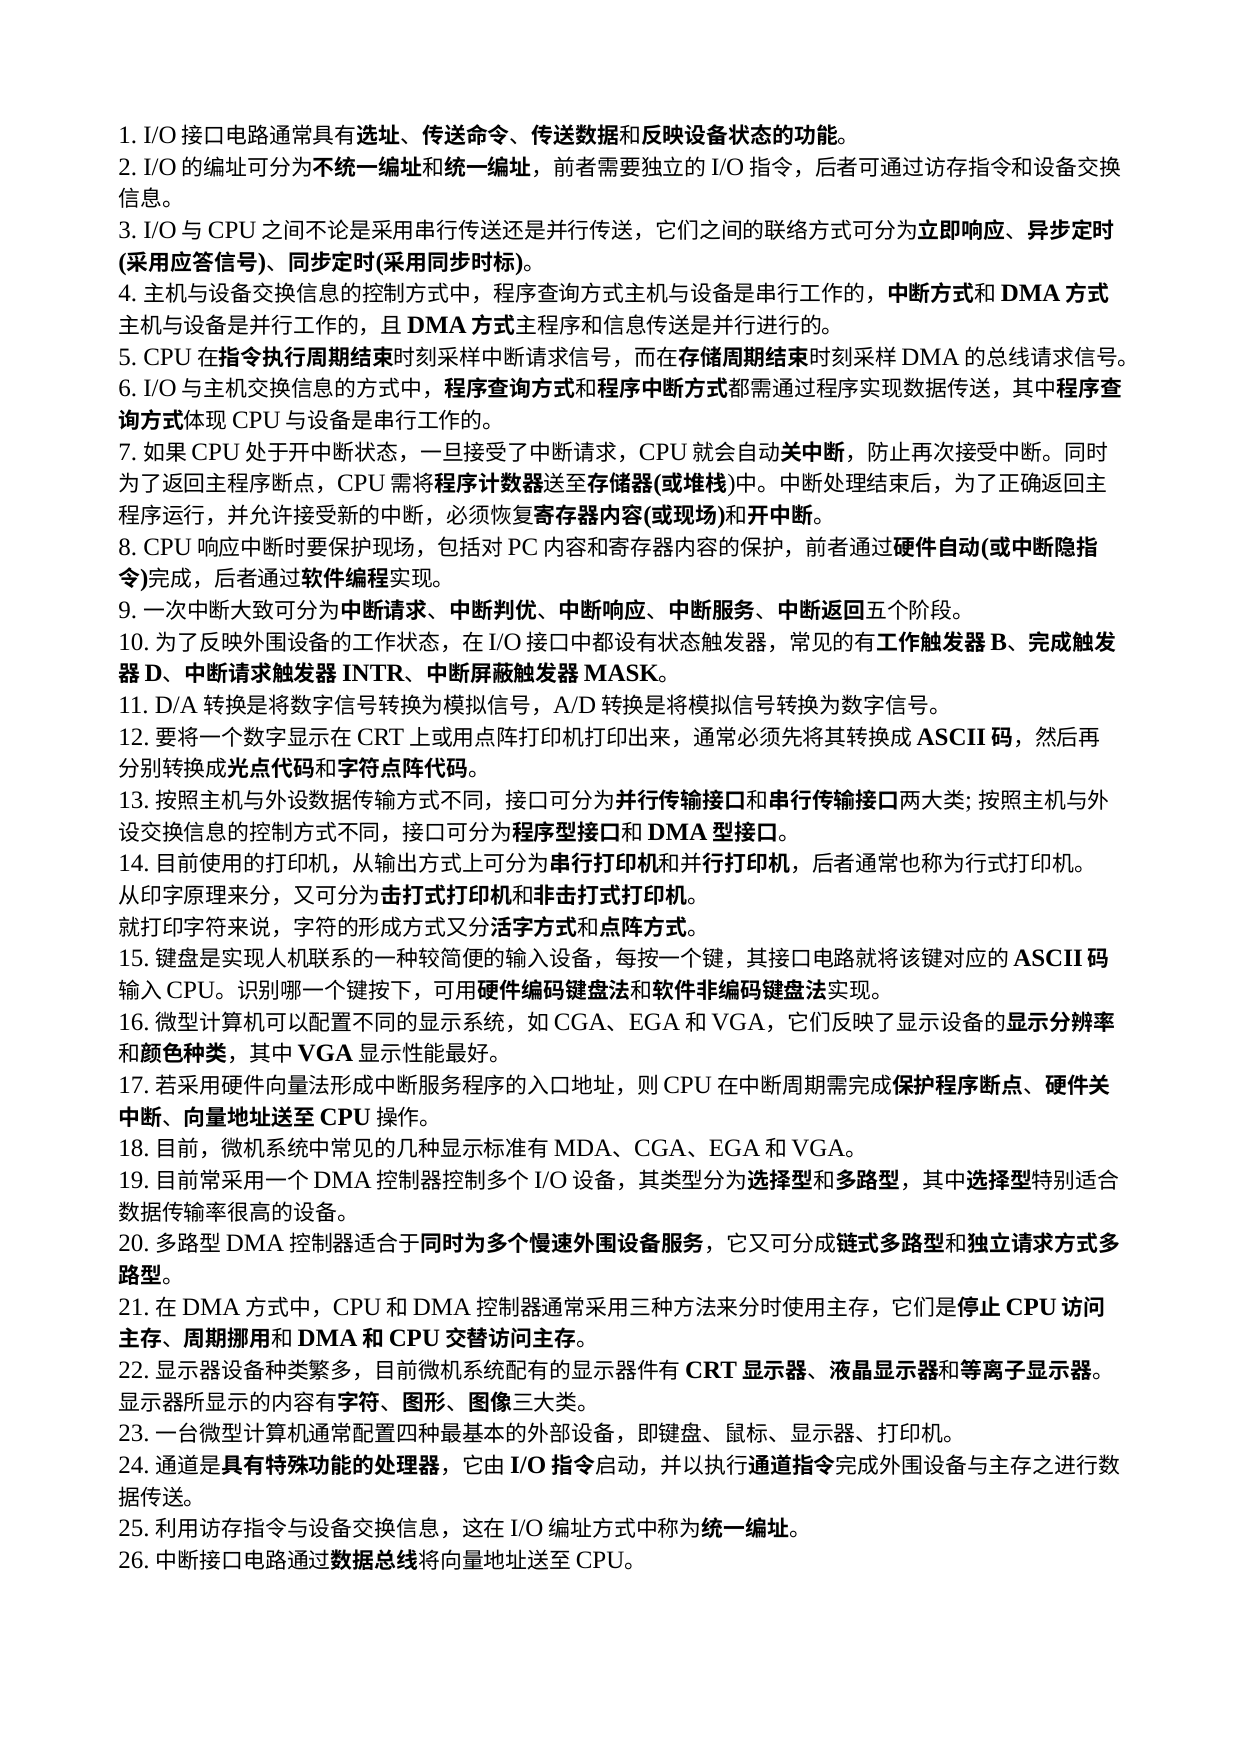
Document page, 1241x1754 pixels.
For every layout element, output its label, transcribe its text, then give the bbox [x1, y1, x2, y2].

text 9. 一次中断大致可分为中断请求、中断判优、中断响应、中断服务、中断返回五个阶段。 [118, 593, 1122, 625]
text 4. 主机与设备交换信息的控制方式中，程序查询方式主机与设备是串行工作的，中断方式和DMA方式主机与设备是并行工作的，且DMA方式主程序和信息传送是并行进行的。 [118, 276, 1122, 340]
text 8. CPU响应中断时要保护现场，包括对PC内容和寄存器内容的保护，前者通过硬件自动(或中断隐指令)完成，后者通过软件编程实现。 [118, 530, 1122, 593]
text 20. 多路型DMA控制器适合于同时为多个慢速外围设备服务，它又可分成链式多路型和独立请求方式多路型。 [118, 1226, 1122, 1290]
text 10. 为了反映外围设备的工作状态，在I/O接口中都设有状态触发器，常见的有工作触发器B、完成触发器D、中断请求触发器INTR、中断屏蔽触发器MASK。 [118, 625, 1122, 688]
text 12. 要将一个数字显示在CRT上或用点阵打印机打印出来，通常必须先将其转换成ASCII码，然后再分别转换成光点代码和字符点阵代码。 [118, 720, 1122, 783]
text 14. 目前使用的打印机，从输出方式上可分为串行打印机和并行打印机，后者通常也称为行式打印机。 [118, 846, 1122, 878]
text 18. 目前，微机系统中常见的几种显示标准有MDA、CGA、EGA和VGA。 [118, 1131, 1122, 1163]
text 24. 通道是具有特殊功能的处理器，它由I/O指令启动，并以执行通道指令完成外围设备与主存之进行数据传送。 [118, 1448, 1122, 1511]
text 5. CPU在指令执行周期结束时刻采样中断请求信号，而在存储周期结束时刻采样DMA的总线请求信号。 [118, 340, 1122, 371]
text 16. 微型计算机可以配置不同的显示系统，如CGA、EGA和VGA，它们反映了显示设备的显示分辨率和颜色种类，其中VGA显示性能最好。 [118, 1005, 1122, 1068]
text 就打印字符来说，字符的形成方式又分活字方式和点阵方式。 [118, 910, 1122, 941]
text 22. 显示器设备种类繁多，目前微机系统配有的显示器件有CRT显示器、液晶显示器和等离子显示器。显示器所显示的内容有字符、图形、图像三大类。 [118, 1353, 1122, 1416]
text 13. 按照主机与外设数据传输方式不同，接口可分为并行传输接口和串行传输接口两大类; 按照主机与外设交换信息的控制方式不同，接口可分为程序型接口和DMA型接口。 [118, 783, 1122, 846]
text 从印字原理来分，又可分为击打式打印机和非击打式打印机。 [118, 878, 1122, 910]
text 6. I/O与主机交换信息的方式中，程序查询方式和程序中断方式都需通过程序实现数据传送，其中程序查询方式体现CPU与设备是串行工作的。 [118, 371, 1122, 435]
text 26. 中断接口电路通过数据总线将向量地址送至CPU。 [118, 1543, 1122, 1575]
text 1. I/O接口电路通常具有选址、传送命令、传送数据和反映设备状态的功能。 [118, 118, 1122, 150]
text 25. 利用访存指令与设备交换信息，这在I/O编址方式中称为统一编址。 [118, 1511, 1122, 1543]
text 7. 如果CPU处于开中断状态，一旦接受了中断请求，CPU就会自动关中断，防止再次接受中断。同时为了返回主程序断点，CPU需将程序计数器送至存储器(或堆栈)中。中断处理结束后，为了正确返回主程序运行，并允许接受新的中断，必须恢复寄存器内容(或现场)和开中断。 [118, 435, 1122, 530]
text 23. 一台微型计算机通常配置四种最基本的外部设备，即键盘、鼠标、显示器、打印机。 [118, 1416, 1122, 1448]
text 15. 键盘是实现人机联系的一种较简便的输入设备，每按一个键，其接口电路就将该键对应的ASCII码输入CPU。识别哪一个键按下，可用硬件编码键盘法和软件非编码键盘法实现。 [118, 941, 1122, 1005]
text 19. 目前常采用一个DMA控制器控制多个I/O设备，其类型分为选择型和多路型，其中选择型特别适合数据传输率很高的设备。 [118, 1163, 1122, 1226]
text 21. 在DMA方式中，CPU和DMA控制器通常采用三种方法来分时使用主存，它们是停止CPU访问主存、周期挪用和DMA和CPU交替访问主存。 [118, 1290, 1122, 1353]
text 3. I/O与CPU之间不论是采用串行传送还是并行传送，它们之间的联络方式可分为立即响应、异步定时(采用应答信号)、同步定时(采用同步时标)。 [118, 213, 1122, 276]
text 17. 若采用硬件向量法形成中断服务程序的入口地址，则CPU在中断周期需完成保护程序断点、硬件关中断、向量地址送至CPU操作。 [118, 1068, 1122, 1131]
text 11. D/A转换是将数字信号转换为模拟信号，A/D转换是将模拟信号转换为数字信号。 [118, 688, 1122, 720]
text 2. I/O的编址可分为不统一编址和统一编址，前者需要独立的I/O指令，后者可通过访存指令和设备交换信息。 [118, 150, 1122, 213]
